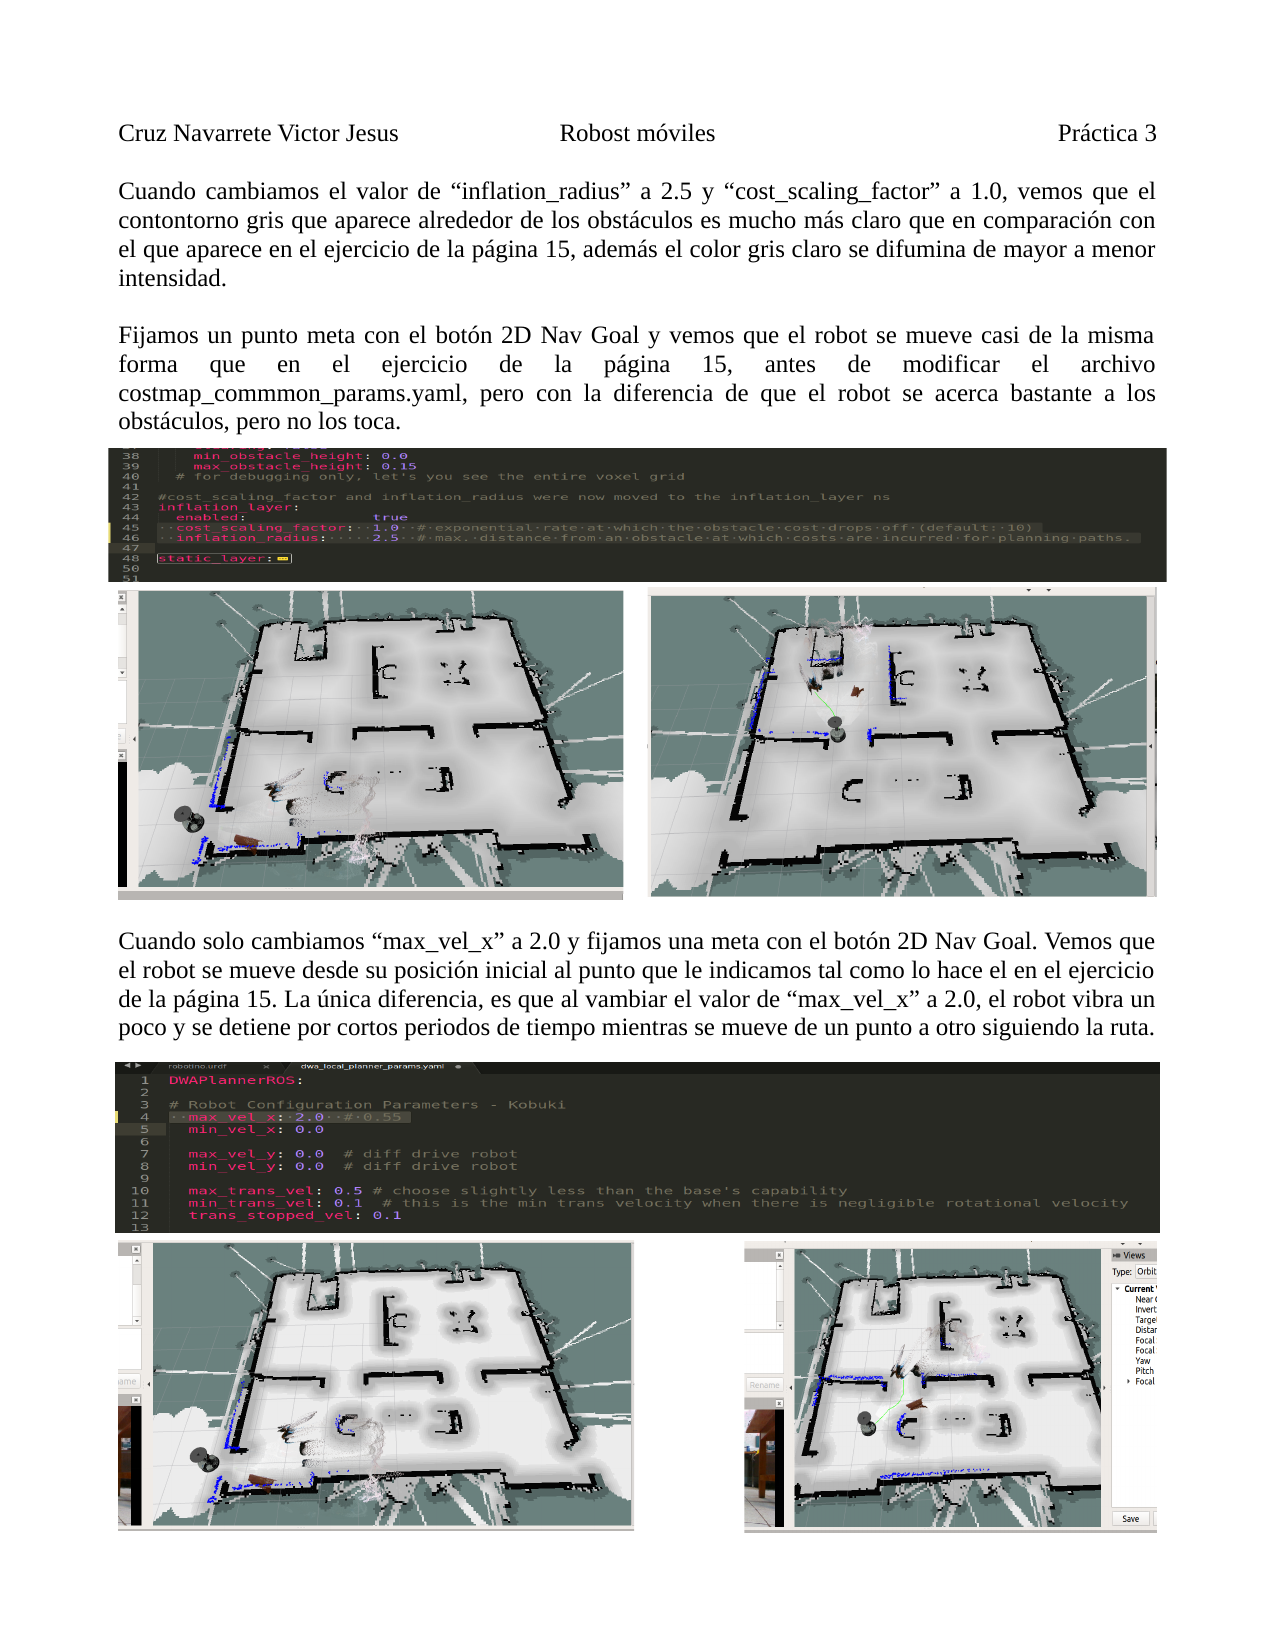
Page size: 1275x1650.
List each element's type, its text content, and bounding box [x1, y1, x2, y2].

picture [744, 1241, 1157, 1533]
picture [115, 1062, 1160, 1182]
picture [647, 587, 1157, 897]
picture [108, 448, 1167, 582]
text Fijamos un punto meta con el botón 2D Nav Goal y vemos que el robot se mueve casi de la misma forma que en el ejercicio de la página 15, antes de modificar el archivo costmap_commmon_params.yaml, pero con la diferencia de que el robot se acerca bastante a los obstáculos, pero no los toca. [118, 320, 1157, 435]
text Cuando solo cambiamos “max_vel_x” a 2.0 y fijamos una meta con el botón 2D Nav Goal. Vemos que el robot se mueve desde su posición inicial al punto que le indicamos tal como lo hace el en el ejercicio de la página 15. La única diferencia, es que al vambiar el valor de “max_vel_x” a 2.0, el robot vibra un poco y se detiene por cortos periodos de tiempo mientras se mueve de un punto a otro siguiendo la ruta. [118, 926, 1157, 1041]
text Cuando cambiamos el valor de “inflation_radius” a 2.5 y “cost_scaling_factor” a 1.0, vemos que el contontorno gris que aparece alrededor de los obstáculos es mucho más claro que en comparación con el que aparece en el ejercicio de la página 15, además el color gris claro se difumina de mayor a menor intensidad. [118, 176, 1157, 291]
picture [144, 1240, 635, 1531]
picture [118, 590, 623, 900]
